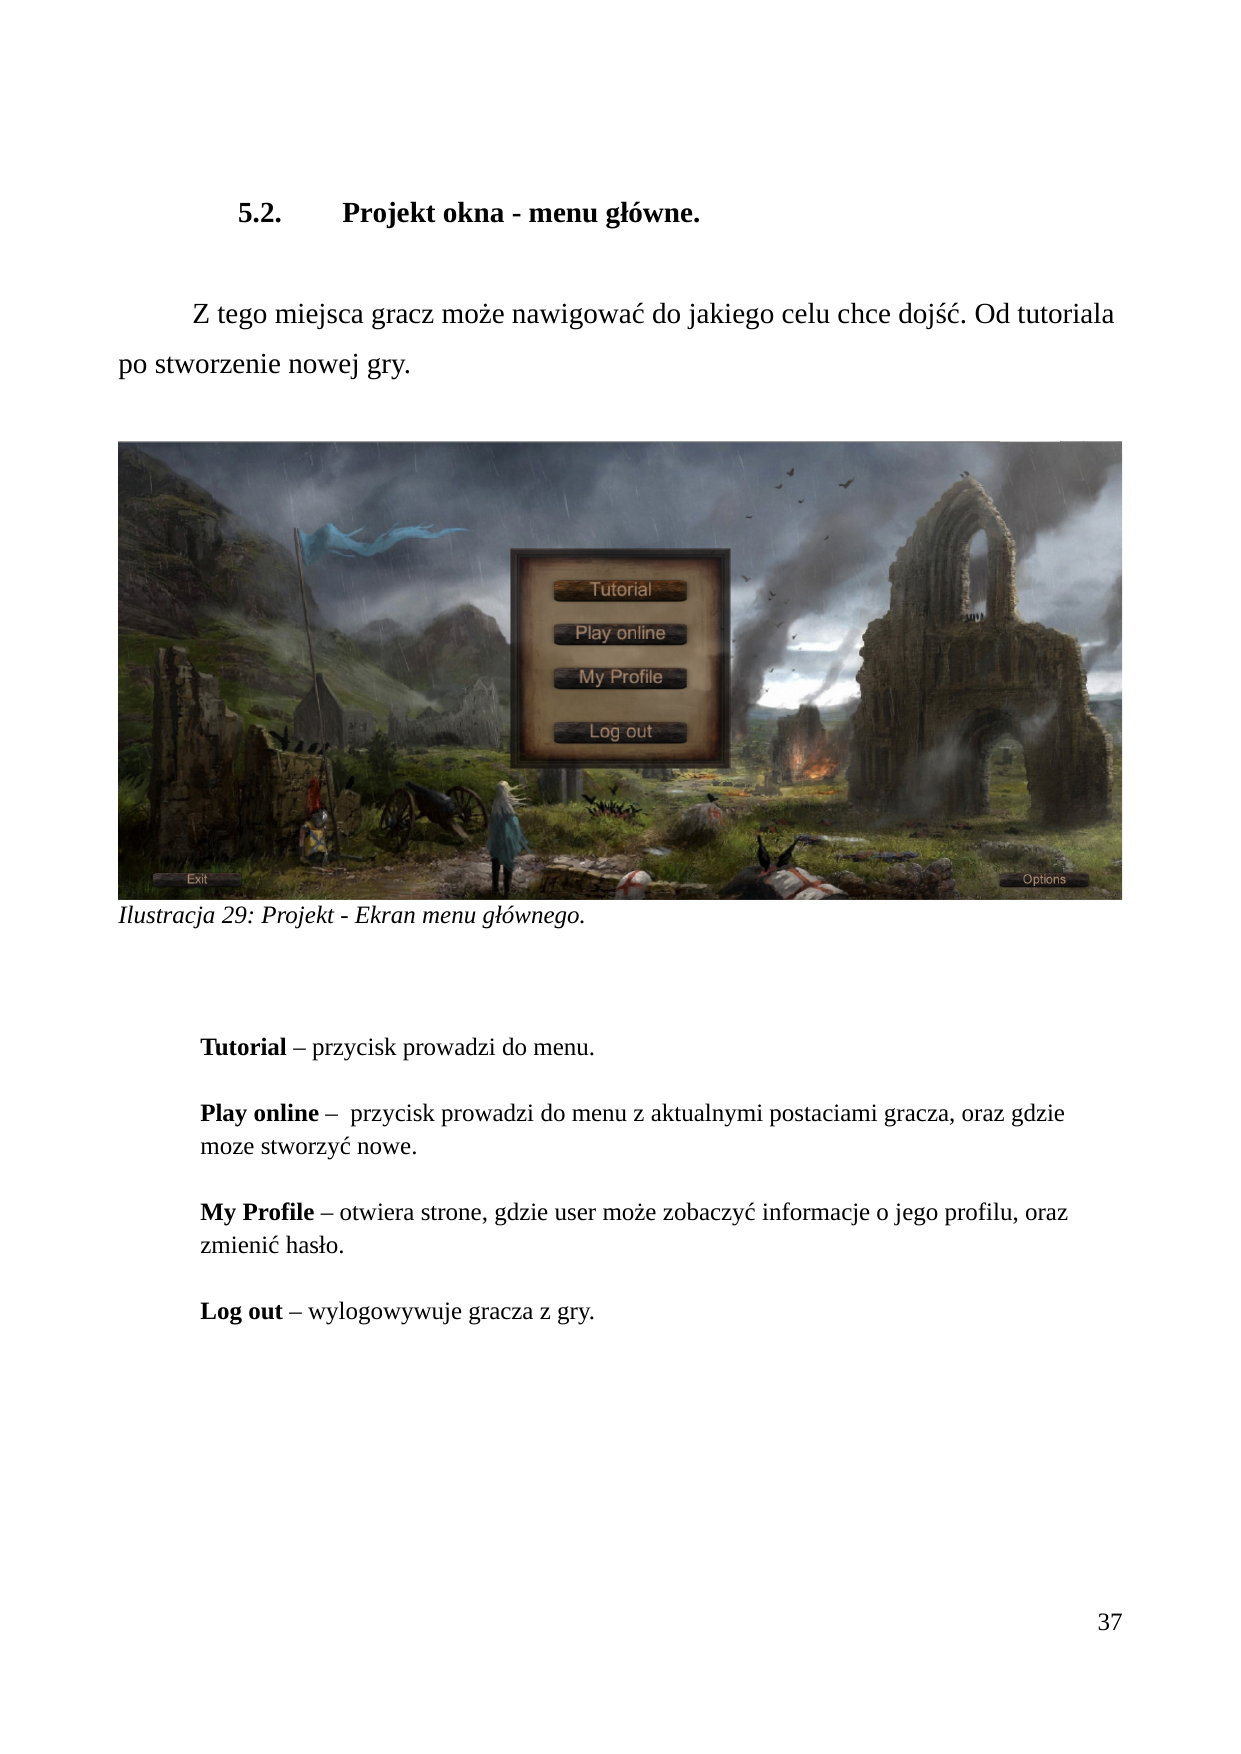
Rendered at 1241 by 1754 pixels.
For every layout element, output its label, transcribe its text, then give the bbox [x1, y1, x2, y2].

text Z tego miejsca gracz może nawigować do jakiego celu chce dojść. Od tutoriala po stworzenie nowej gry. [118, 296, 1122, 380]
text Ilustracja 29: Projekt - Ekran menu głównego. [118, 900, 1122, 929]
list Projekt okna - menu główne. [231, 195, 1122, 229]
text Tutorial – przycisk prowadzi do menu. [118, 1032, 1122, 1061]
text Play online – przycisk prowadzi do menu z aktualnymi postaciami gracza, oraz gdzie moze stworzyć nowe. [118, 1065, 1122, 1160]
text Log out – wylogowywuje gracza z gry. [118, 1296, 1122, 1325]
picture [118, 441, 1123, 900]
text My Profile – otwiera strone, gdzie user może zobaczyć informacje o jego profilu, oraz zmienić hasło. [118, 1197, 1122, 1259]
